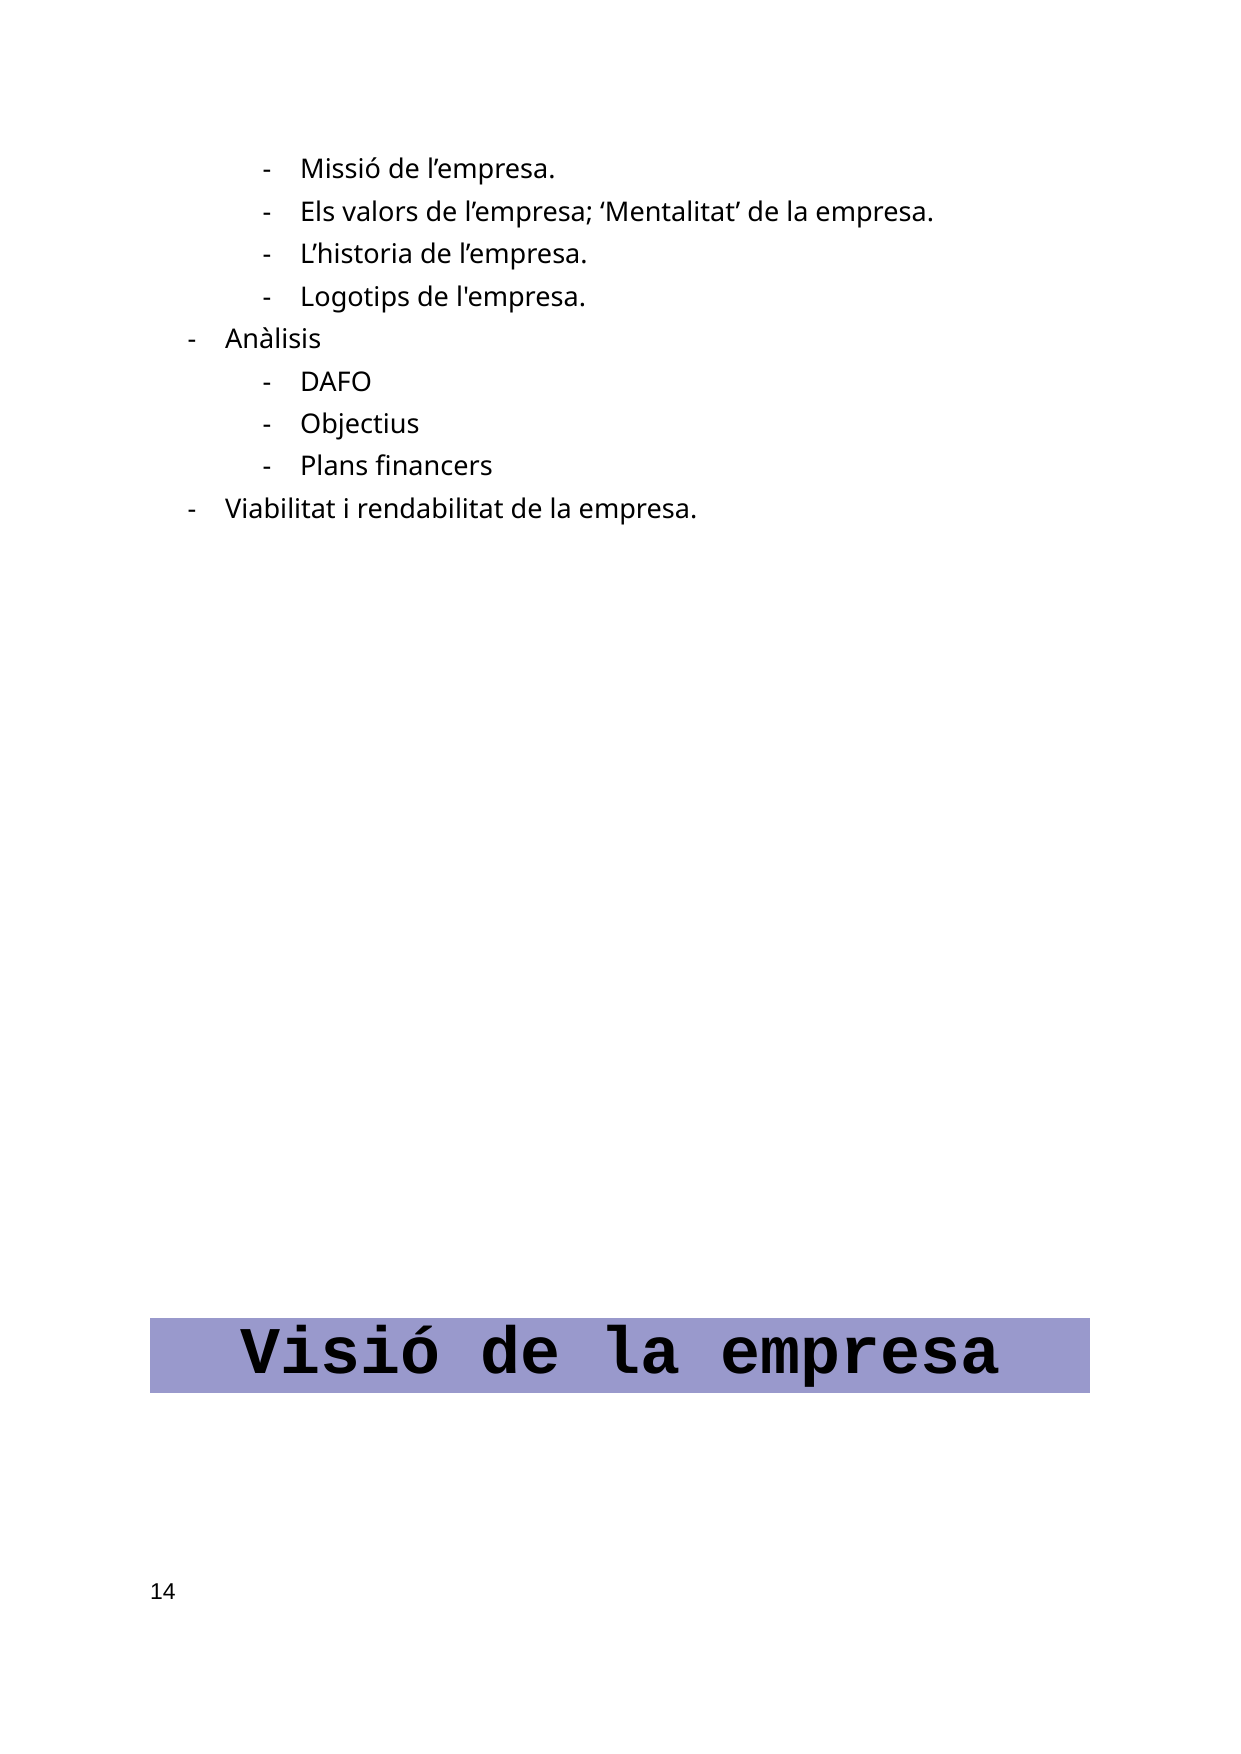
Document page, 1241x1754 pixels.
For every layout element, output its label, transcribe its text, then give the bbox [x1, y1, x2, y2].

list Missió de l’empresa. [262, 150, 1090, 187]
text Visió de la empresa [150, 1318, 1090, 1393]
list L’historia de l’empresa. [262, 235, 1090, 272]
list Anàlisis [187, 319, 1090, 356]
list Viabilitat i rendabilitat de la empresa. [187, 489, 1090, 526]
list Objectius [262, 404, 1090, 441]
list DAFO [262, 362, 1090, 399]
list Logotips de l'empresa. [262, 277, 1090, 314]
list Plans financers [262, 447, 1090, 484]
list Els valors de l’empresa; ‘Mentalitat’ de la empresa. [262, 192, 1090, 229]
